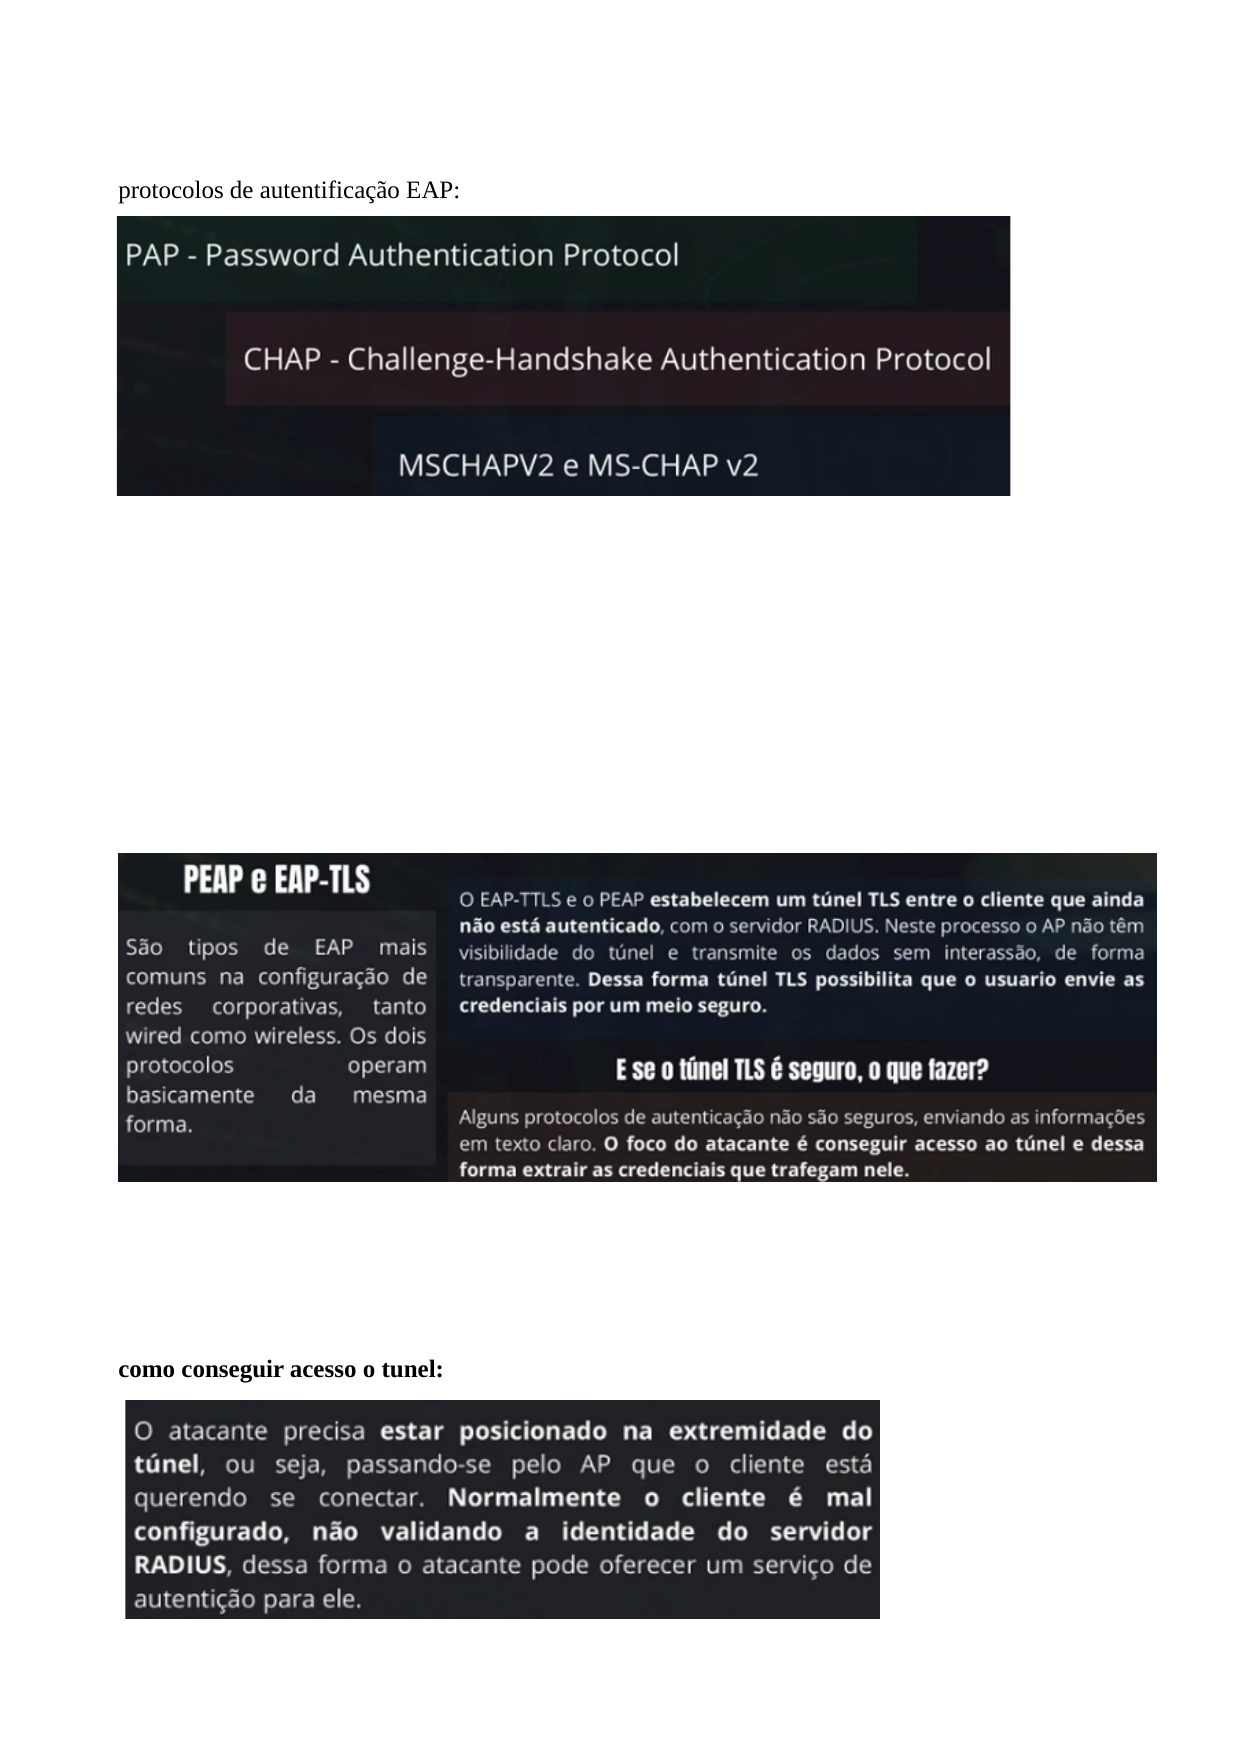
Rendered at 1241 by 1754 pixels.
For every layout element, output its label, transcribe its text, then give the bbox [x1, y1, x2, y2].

picture [116, 216, 1011, 496]
text como conseguir acesso o tunel: [118, 1354, 1122, 1383]
picture [118, 853, 1157, 1182]
text protocolos de autentificação EAP: [118, 176, 1122, 204]
picture [125, 1400, 880, 1619]
